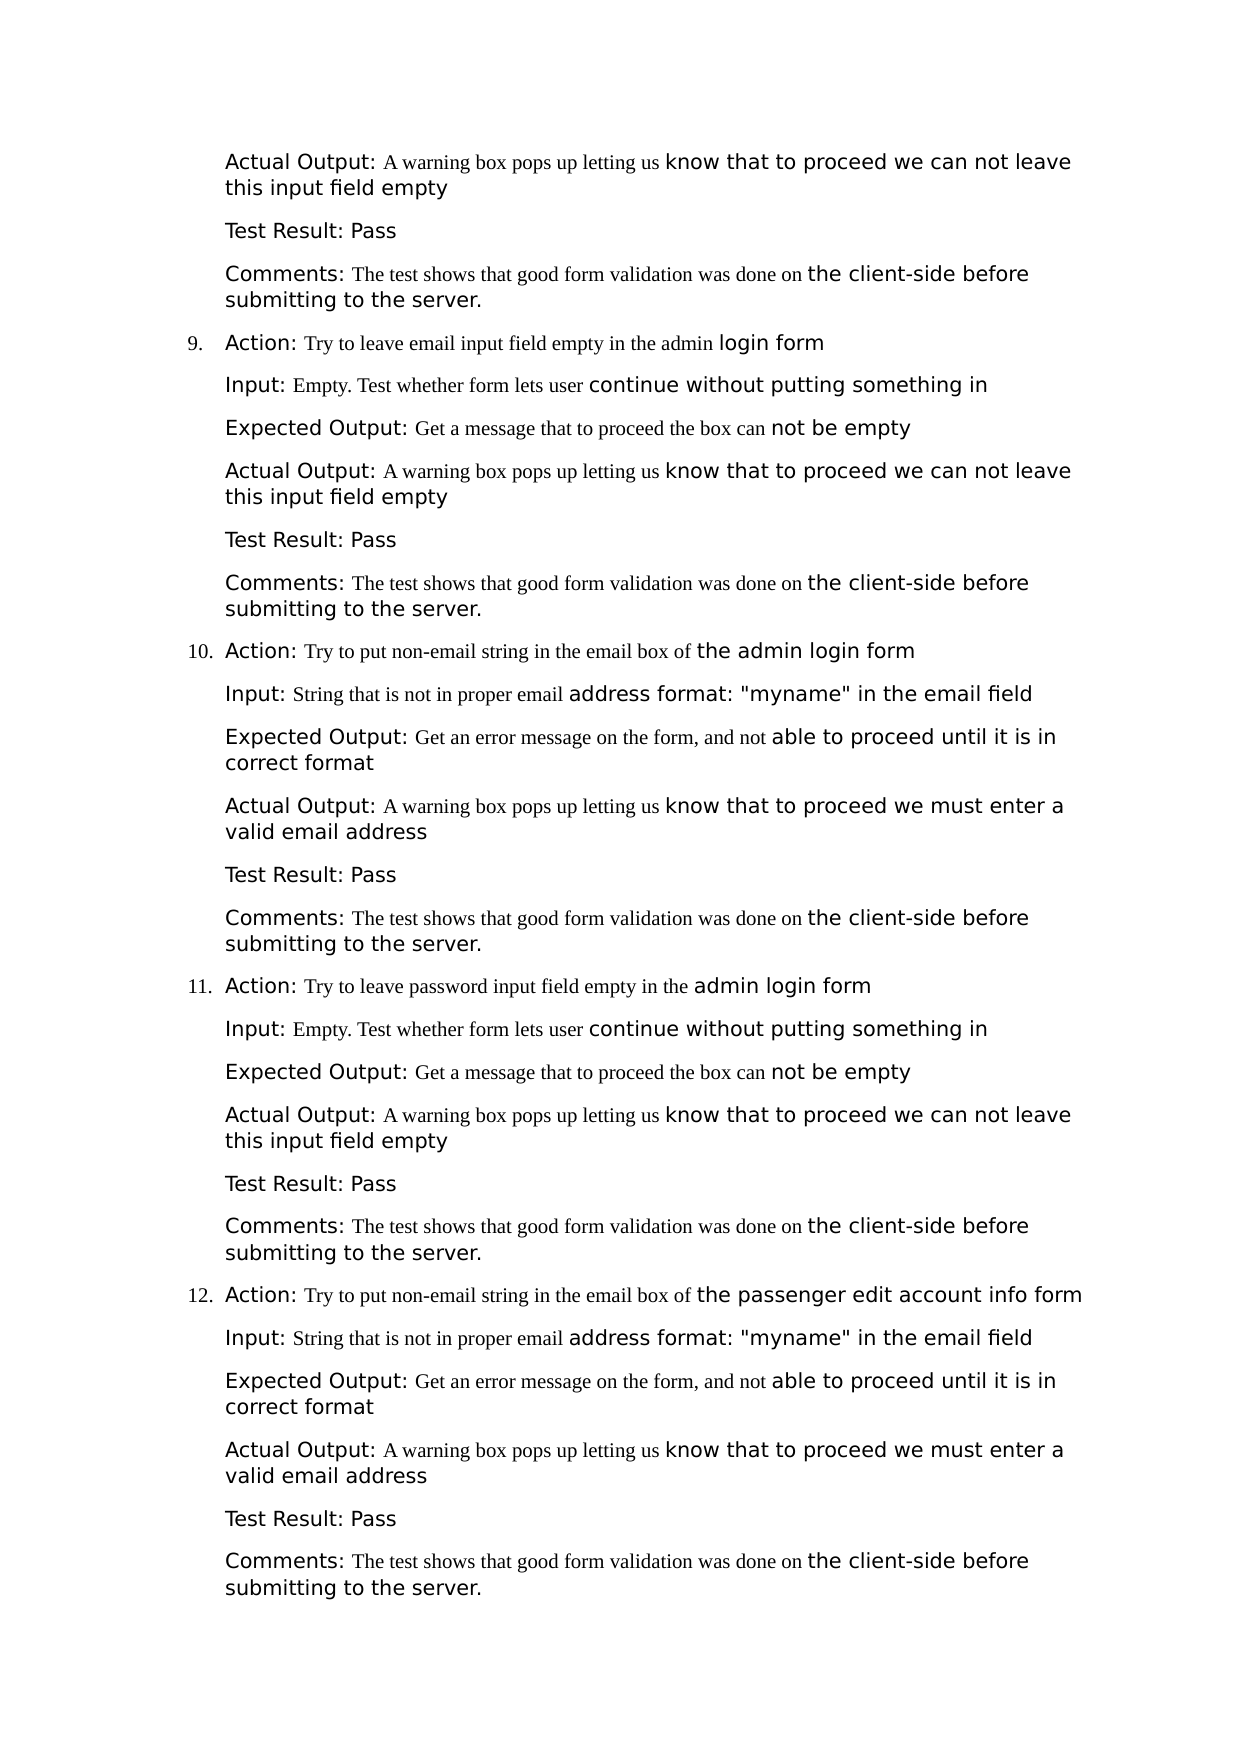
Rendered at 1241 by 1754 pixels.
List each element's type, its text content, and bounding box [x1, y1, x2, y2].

list Expected Output: Get an error message on the form, and not able to proceed until it is in correct format [187, 1369, 1090, 1419]
list Input: Empty. Test whether form lets user continue without putting something in [187, 1017, 1090, 1041]
list Test Result: Pass [187, 1507, 1090, 1531]
list Expected Output: Get an error message on the form, and not able to proceed until it is in correct format [187, 725, 1090, 775]
list Comments: The test shows that good form validation was done on the client-side before submitting to the server. [187, 1214, 1090, 1265]
list Action: Try to leave email input field empty in the admin login form [187, 331, 1090, 355]
list Action: Try to put non-email string in the email box of the admin login form [187, 639, 1090, 664]
list Test Result: Pass [187, 863, 1090, 887]
list Input: Empty. Test whether form lets user continue without putting something in [187, 373, 1090, 398]
list Comments: The test shows that good form validation was done on the client-side before submitting to the server. [187, 571, 1090, 621]
list Action: Try to put non-email string in the email box of the passenger edit account info form [187, 1283, 1090, 1308]
list Actual Output: A warning box pops up letting us know that to proceed we can not leave this input field empty [187, 459, 1090, 509]
list Actual Output: A warning box pops up letting us know that to proceed we can not leave this input field empty [187, 1103, 1090, 1153]
list Actual Output: A warning box pops up letting us know that to proceed we must enter a valid email address [187, 1438, 1090, 1488]
list Expected Output: Get a message that to proceed the box can not be empty [187, 416, 1090, 440]
list Action: Try to leave password input field empty in the admin login form [187, 974, 1090, 999]
list Input: String that is not in proper email address format: "myname" in the email field [187, 682, 1090, 706]
list Comments: The test shows that good form validation was done on the client-side before submitting to the server. [187, 1549, 1090, 1600]
list Actual Output: A warning box pops up letting us know that to proceed we must enter a valid email address [187, 794, 1090, 844]
list Comments: The test shows that good form validation was done on the client-side before submitting to the server. [187, 262, 1090, 312]
list Input: String that is not in proper email address format: "myname" in the email field [187, 1326, 1090, 1350]
list Test Result: Pass [187, 528, 1090, 552]
list Test Result: Pass [187, 1172, 1090, 1196]
list Comments: The test shows that good form validation was done on the client-side before submitting to the server. [187, 906, 1090, 956]
list Test Result: Pass [187, 219, 1090, 243]
list Actual Output: A warning box pops up letting us know that to proceed we can not leave this input field empty [187, 150, 1090, 201]
list Expected Output: Get a message that to proceed the box can not be empty [187, 1060, 1090, 1084]
